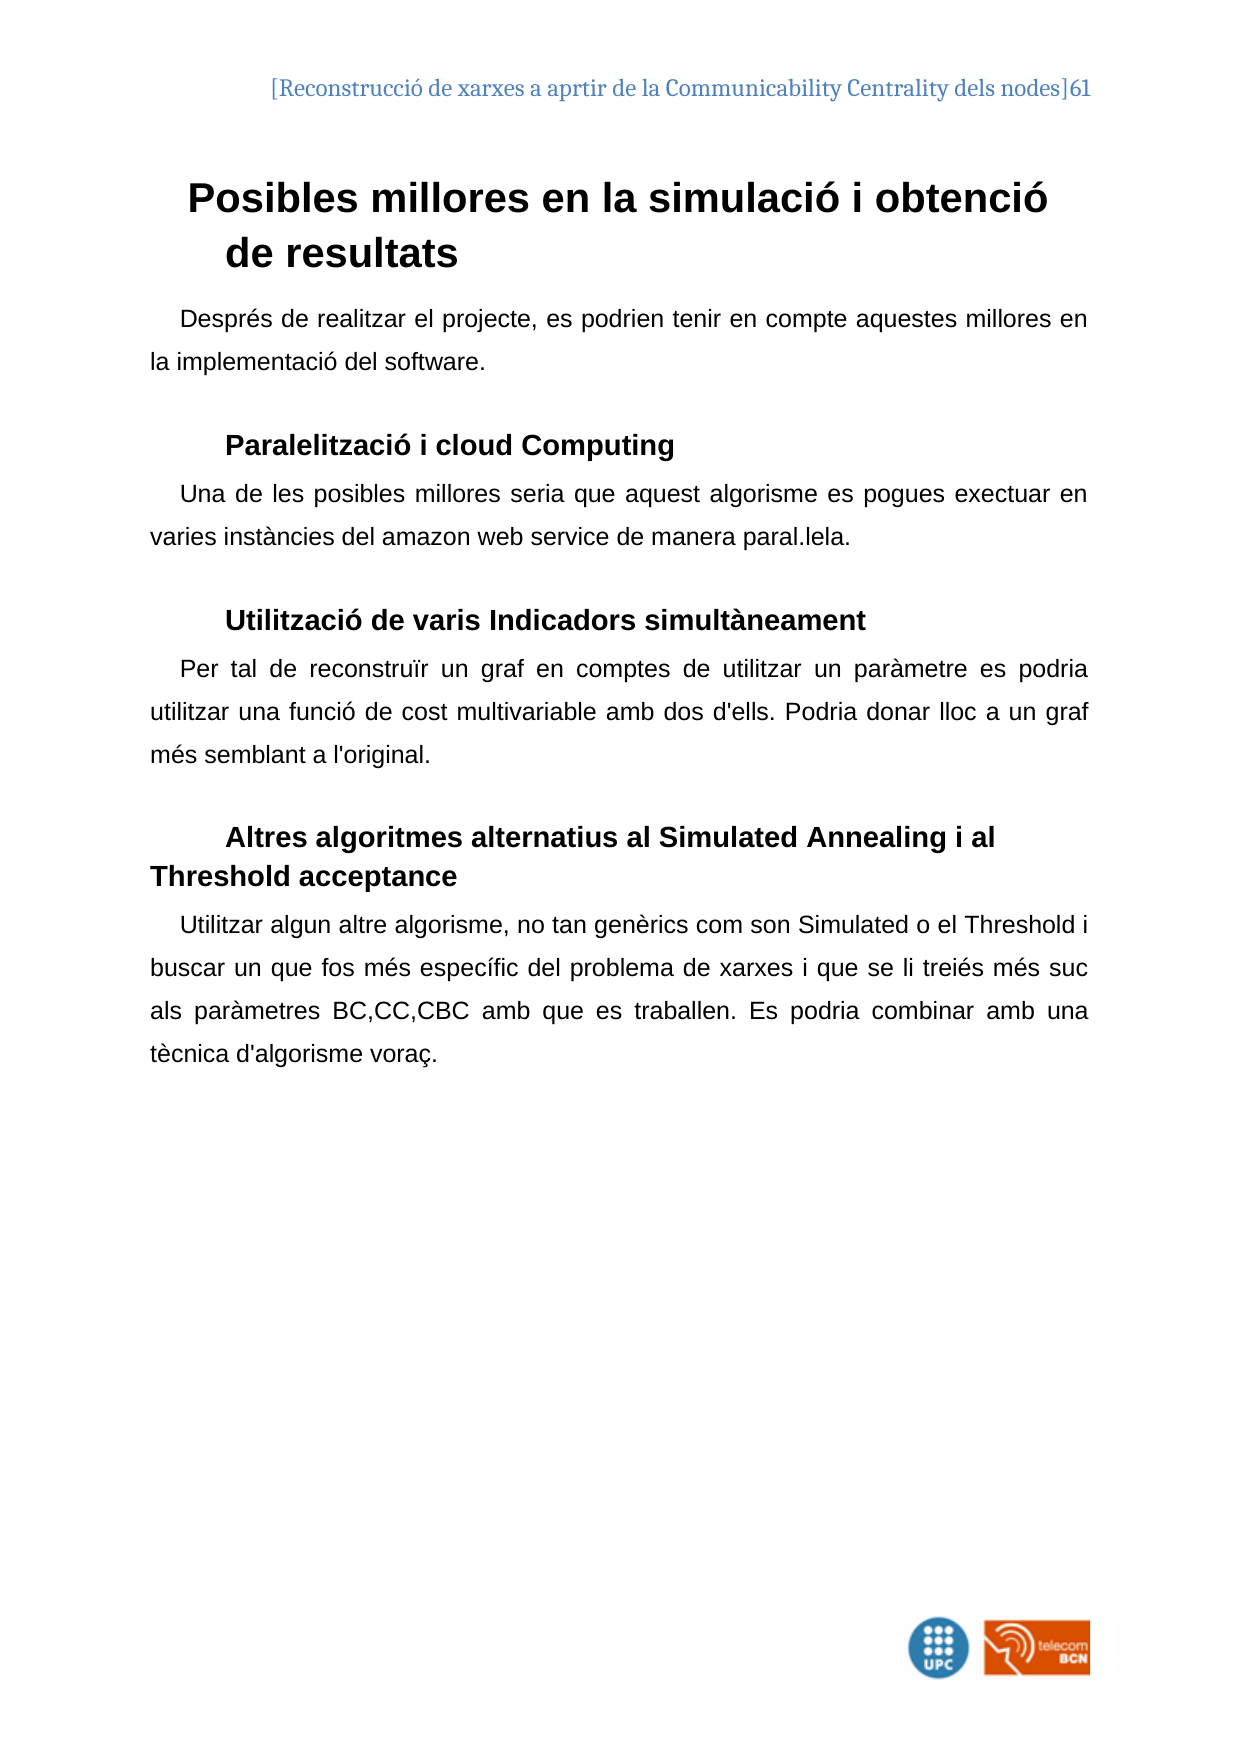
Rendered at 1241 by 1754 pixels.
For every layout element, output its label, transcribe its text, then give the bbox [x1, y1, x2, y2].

picture [904, 1614, 1091, 1681]
text Per tal de reconstruïr un graf en comptes de utilitzar un paràmetre es podria utilitzar una funció de cost multivariable amb dos d'ells. Podria donar lloc a un graf més semblant a l'original. [150, 653, 1090, 768]
subtitle Paralelització i cloud Computing [150, 428, 1090, 461]
text Una de les posibles millores seria que aquest algorisme es pogues exectuar en varies instàncies del amazon web service de manera paral.lela. [150, 479, 1090, 551]
text Utilitzar algun altre algorisme, no tan genèrics com son Simulated o el Threshold i buscar un que fos més específic del problema de xarxes i que se li treiés més suc als paràmetres BC,CC,CBC amb que es traballen. Es podria combinar amb una tècnica d'algorisme voraç. [150, 910, 1090, 1068]
subtitle Utilització de varis Indicadors simultàneament [150, 602, 1090, 636]
text Després de realitzar el projecte, es podrien tenir en compte aquestes millores en la implementació del software. [150, 304, 1090, 376]
subtitle Altres algoritmes alternatius al Simulated Annealing i al Threshold acceptance [150, 820, 1090, 892]
subtitle Posibles millores en la simulació i obtenció de resultats [187, 173, 1090, 276]
